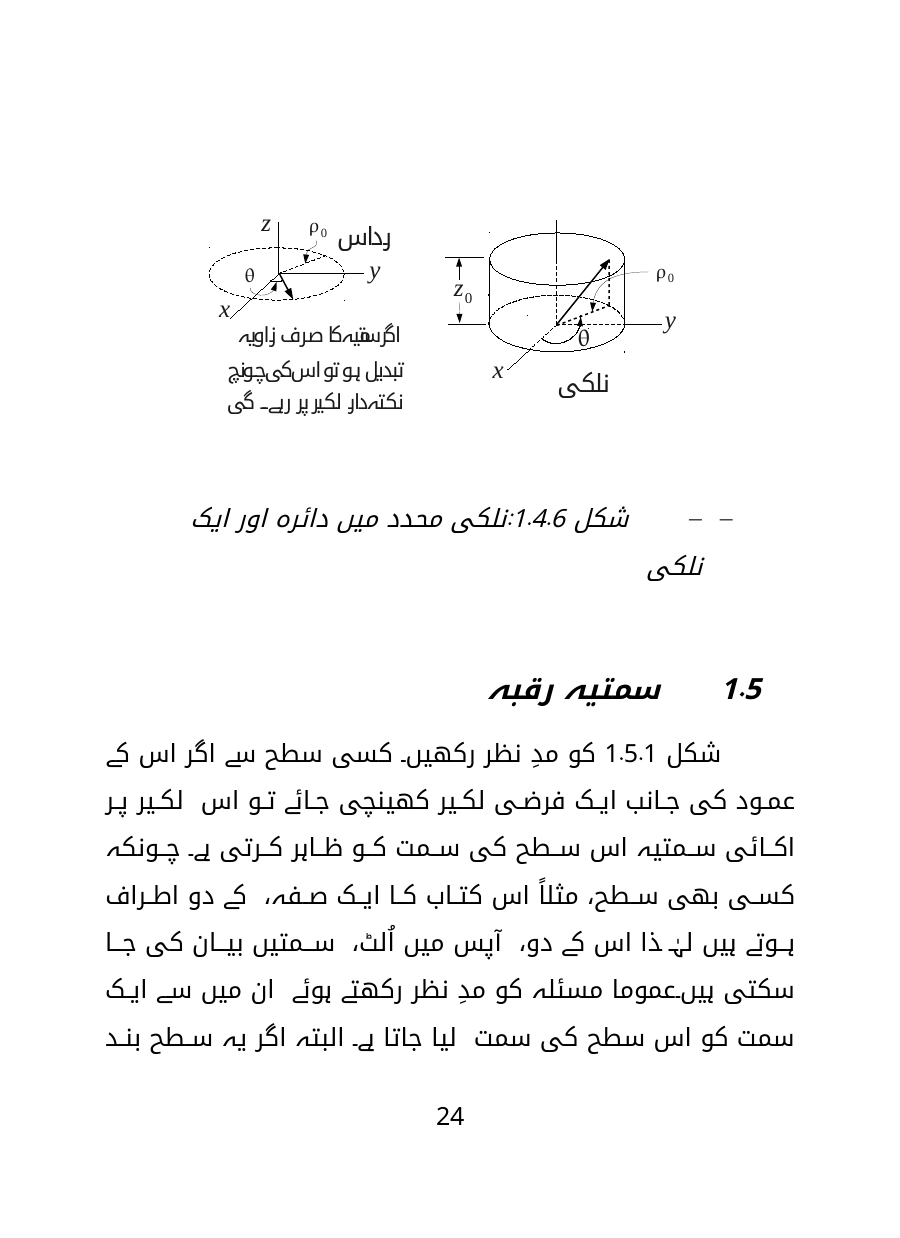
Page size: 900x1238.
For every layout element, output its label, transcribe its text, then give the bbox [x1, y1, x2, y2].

subtitle سمتیہ رقبہ [105, 662, 720, 717]
list شکل 16:نلکی محدد میں دائرہ اور ایک نلکی [180, 181, 720, 591]
text شکل 17 کو مدِ نظر رکھیں۔ کسی سطح سے اگر اس کے عمود کی جانب ایک فرضی لکیر کھینچی جائے تو اس لکیر پر اکائی سمتیہ اس سطح کی سمت کو ظاہر کرتی ہے۔ چونکہ کسی بھی سطح، مثلاً اس کتاب کا ایک صفہ، کے دو اطراف ہوتے ہیں لہٰذا اس کے دو، آپس میں اُلٹ، سمتیں بیان کی جا سکتی ہیں۔عموما مسئلہ کو مدِ نظر رکھتے ہوئے ان میں سے ایک سمت کو اس سطح کی سمت لیا جاتا ہے۔ البتہ اگر یہ سطح بند سطح ہو ، مثلاً گیند کی شکل کا ہو، تب باہر جانب کو ہی اس سطح کی سمت لیا جاتا ہے۔ شکل میں اُوپر کی سطح کا رقبہہے اور اس کی سمت ہے۔ لہٰذا سمتیہ کا طول، ہے اور اس کی سمت ہے یعنی [105, 730, 795, 1062]
